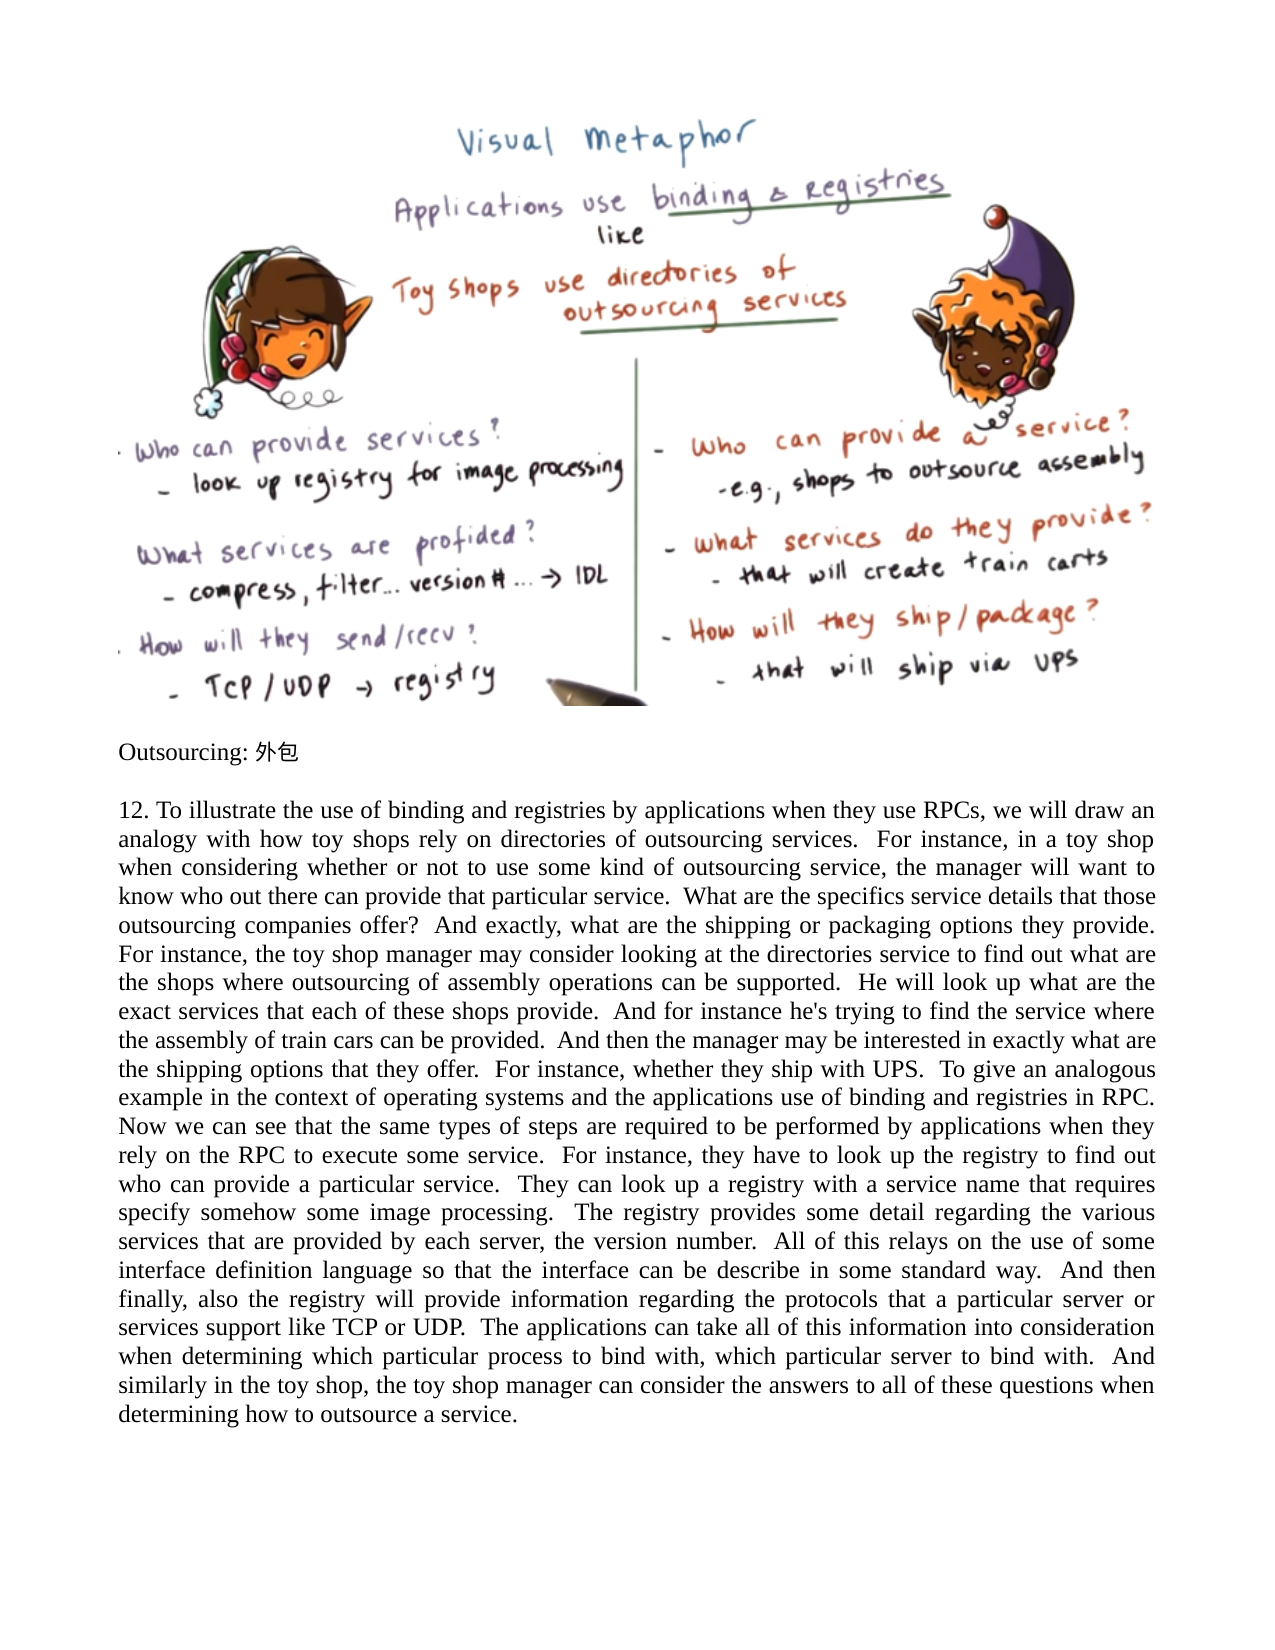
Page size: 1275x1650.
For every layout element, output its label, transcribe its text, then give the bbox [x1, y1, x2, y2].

picture [118, 118, 1157, 706]
text Outsourcing: 外包 [118, 734, 1157, 766]
text 12. To illustrate the use of binding and registries by applications when they use RPCs, we will draw an analogy with how toy shops rely on directories of outsourcing services. For instance, in a toy shop when considering whether or not to use some kind of outsourcing service, the manager will want to know who out there can provide that particular service. What are the specifics service details that those outsourcing companies offer? And exactly, what are the shipping or packaging options they provide. For instance, the toy shop manager may consider looking at the directories service to find out what are the shops where outsourcing of assembly operations can be supported. He will look up what are the exact services that each of these shops provide. And for instance he's trying to find the service where the assembly of train cars can be provided. And then the manager may be interested in exactly what are the shipping options that they offer. For instance, whether they ship with UPS. To give an analogous example in the context of operating systems and the applications use of binding and registries in RPC. Now we can see that the same types of steps are required to be performed by applications when they rely on the RPC to execute some service. For instance, they have to look up the registry to find out who can provide a particular service. They can look up a registry with a service name that requires specify somehow some image processing. The registry provides some detail regarding the various services that are provided by each server, the version number. All of this relays on the use of some interface definition language so that the interface can be describe in some standard way. And then finally, also the registry will provide information regarding the protocols that a particular server or services support like TCP or UDP. The applications can take all of this information into consideration when determining which particular process to bind with, which particular server to bind with. And similarly in the toy shop, the toy shop manager can consider the answers to all of these questions when determining how to outsource a service. [118, 795, 1157, 1427]
